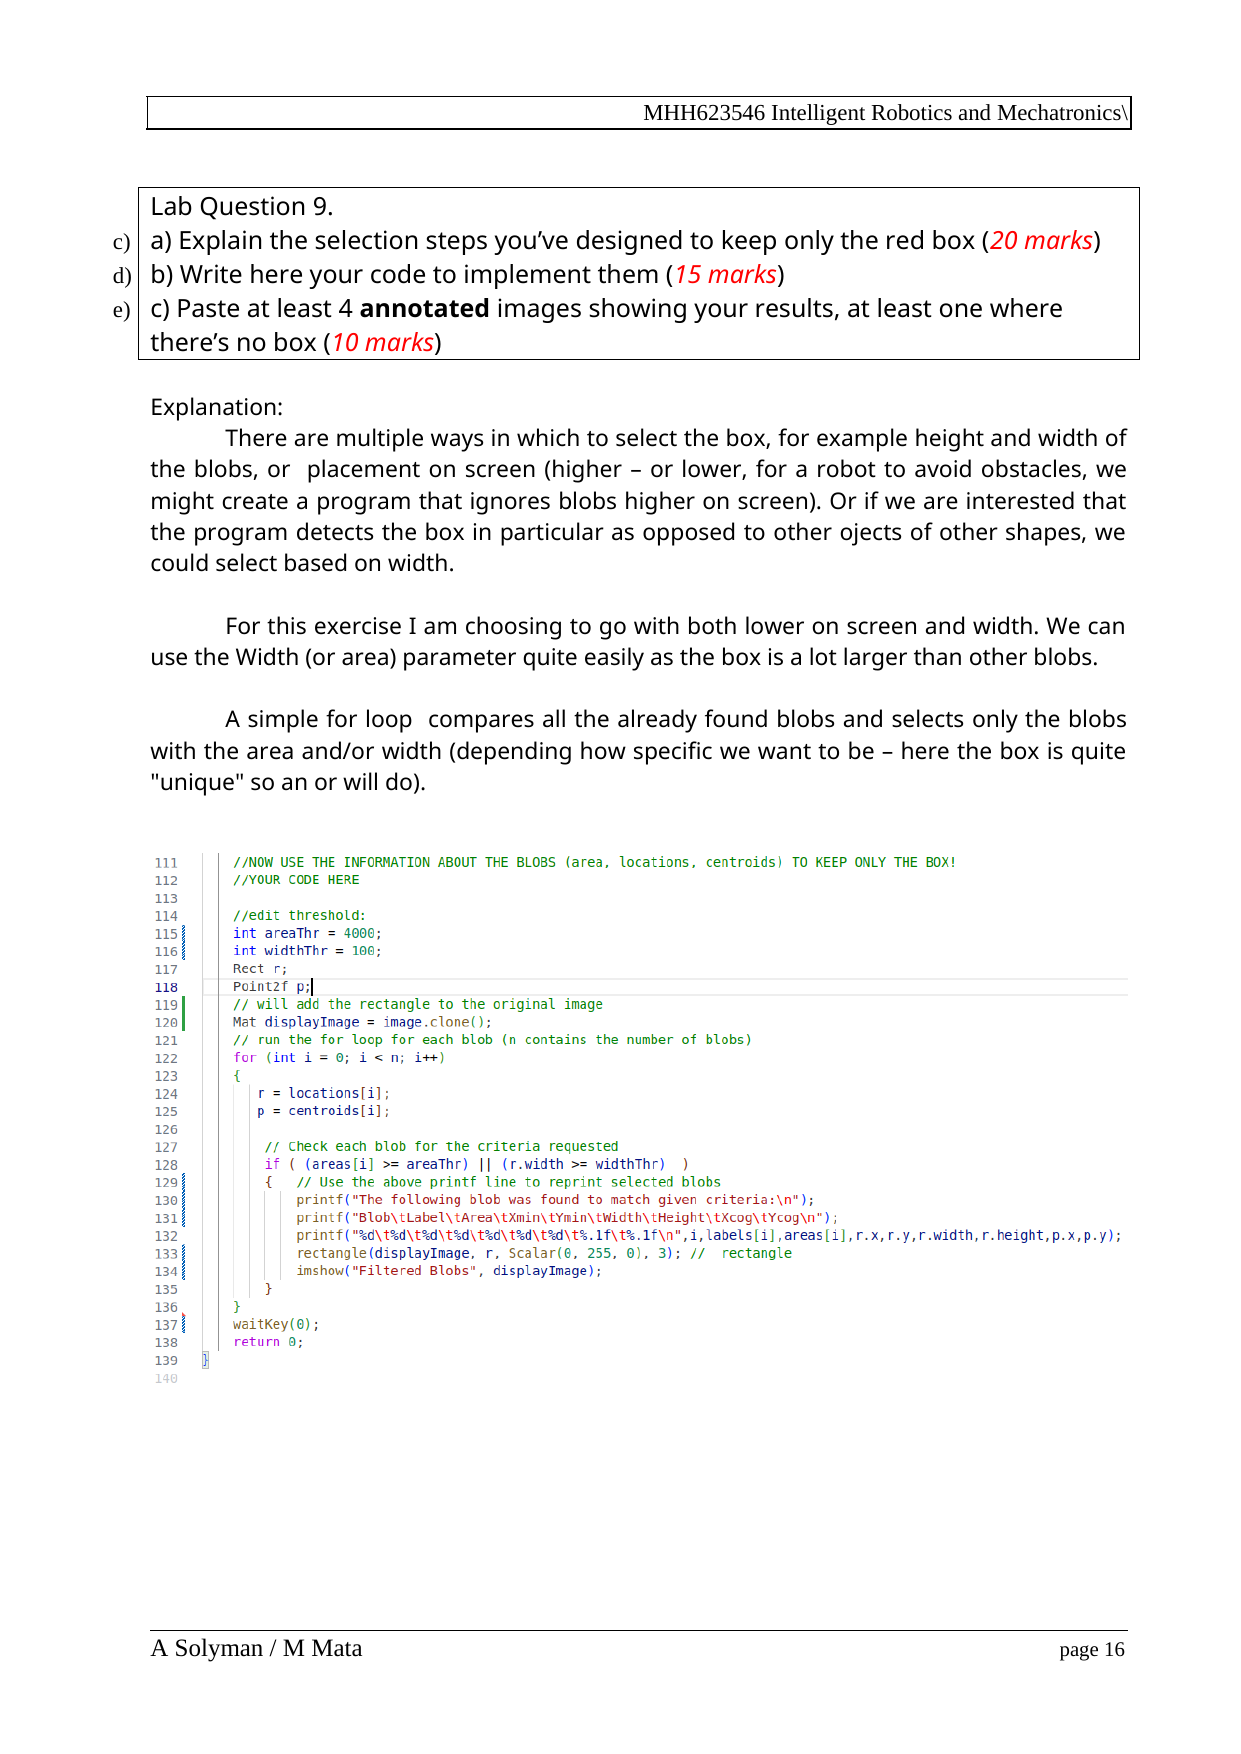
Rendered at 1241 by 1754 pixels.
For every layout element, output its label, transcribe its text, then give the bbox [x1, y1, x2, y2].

picture [150, 853, 1128, 1389]
text Explanation: [150, 391, 1128, 422]
text There are multiple ways in which to select the box, for example height and width of the blobs, or placement on screen (higher – or lower, for a robot to avoid obstacles, we might create a program that ignores blobs higher on screen). Or if we are interested that the program detects the box in particular as opposed to other ojects of other shapes, we could select based on width. [150, 422, 1128, 578]
text A simple for loop compares all the already found blobs and selects only the blobs with the area and/or width (depending how specific we want to be – here the box is quite "unique" so an or will do). [150, 703, 1128, 797]
text For this exercise I am choosing to go with both lower on screen and width. We can use the Width (or area) parameter quite easily as the box is a lot larger than other blobs. [150, 610, 1128, 672]
table_header Lab Question 9. a) Explain the selection steps you’ve designed to keep only the red box (20 marks) b) Write here your code to implement them (15 marks) c) Paste at least 4 annotated images showing your results, at least one where there’s no box (10 marks) [139, 188, 1139, 359]
